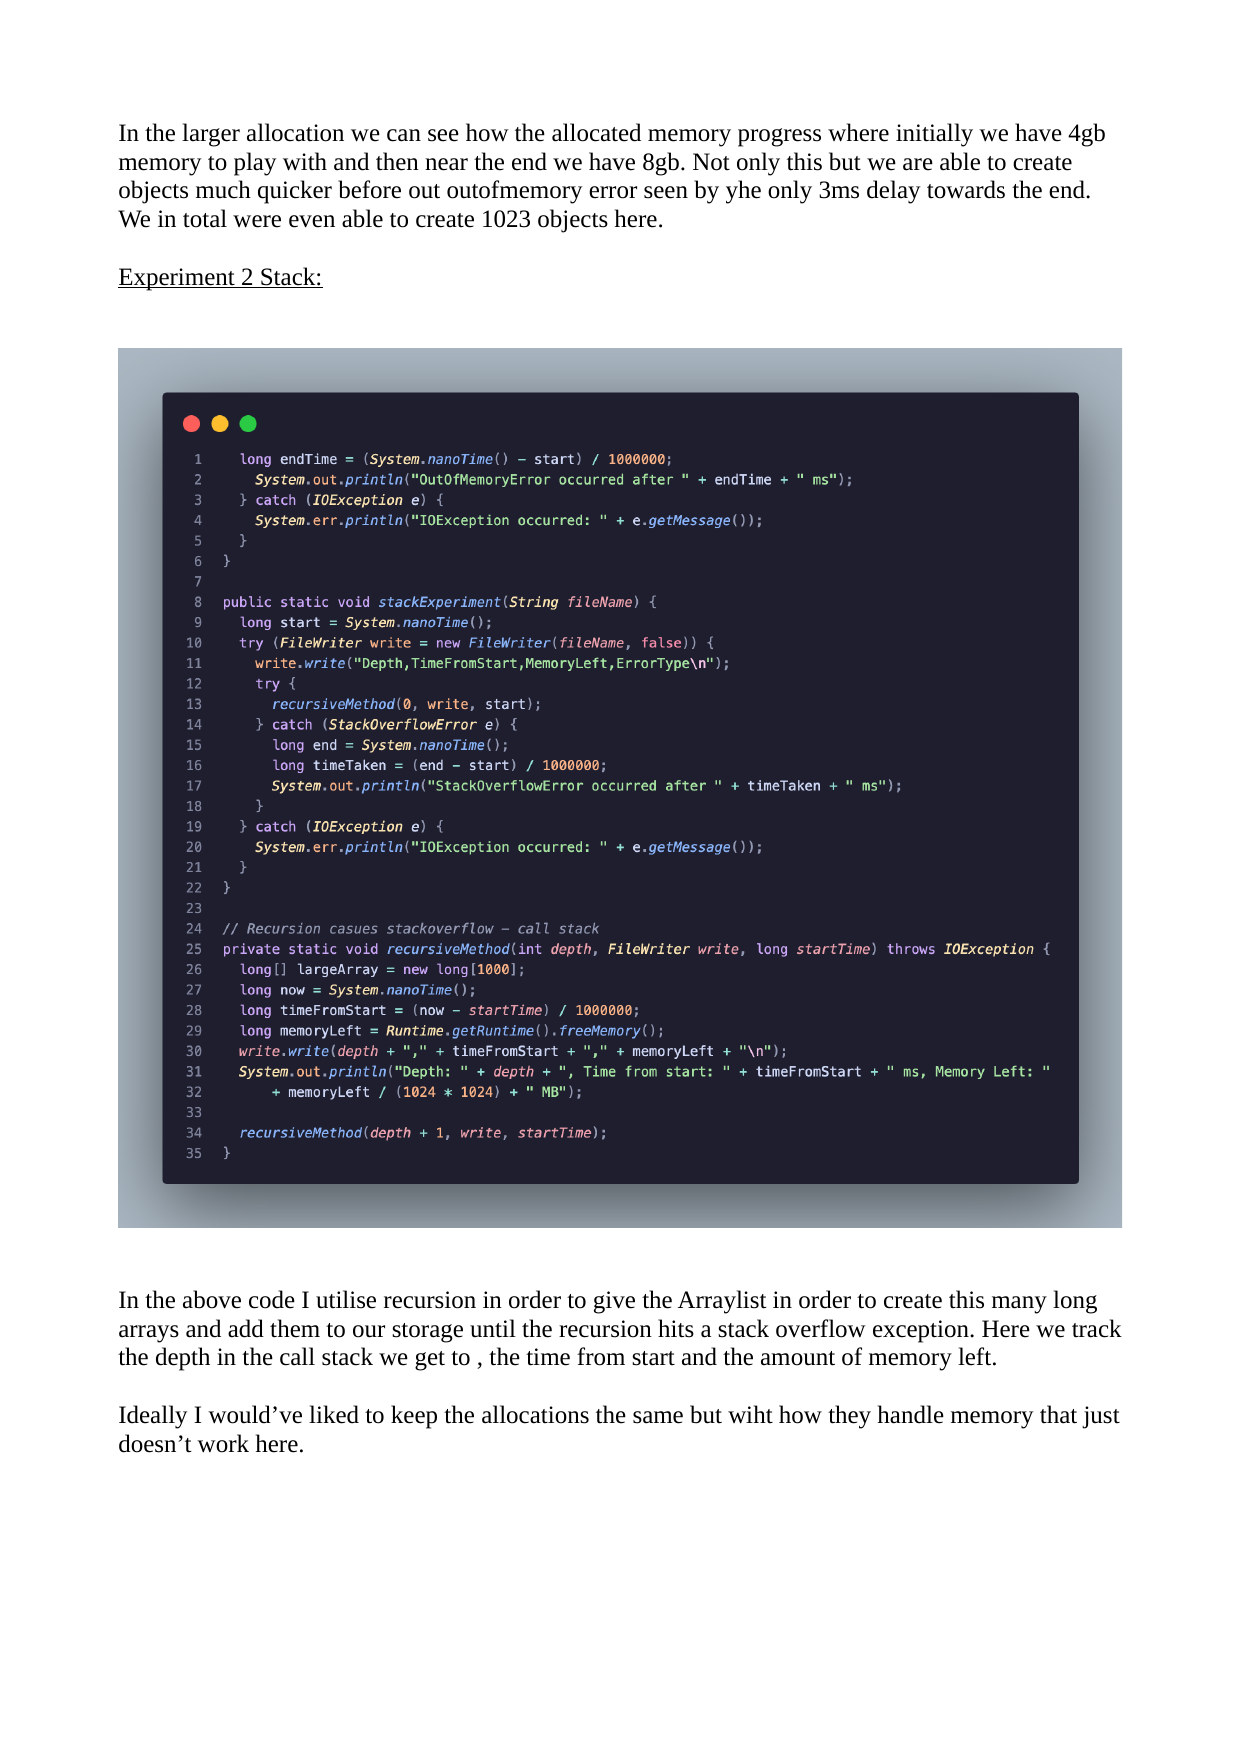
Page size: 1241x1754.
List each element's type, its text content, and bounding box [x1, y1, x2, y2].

text Experiment 2 Stack: [118, 262, 1122, 291]
text Ideally I would’ve liked to keep the allocations the same but wiht how they handle memory that just doesn’t work here. [118, 1400, 1122, 1457]
picture [118, 348, 1123, 1228]
text We in total were even able to create 1023 objects here. [118, 204, 1122, 233]
text In the above code I utilise recursion in order to give the Arraylist in order to create this many long arrays and add them to our storage until the recursion hits a stack overflow exception. Here we track the depth in the call stack we get to , the time from start and the amount of memory left. [118, 1285, 1122, 1371]
text In the larger allocation we can see how the allocated memory progress where initially we have 4gb memory to play with and then near the end we have 8gb. Not only this but we are able to create objects much quicker before out outofmemory error seen by yhe only 3ms delay towards the end. [118, 118, 1122, 204]
